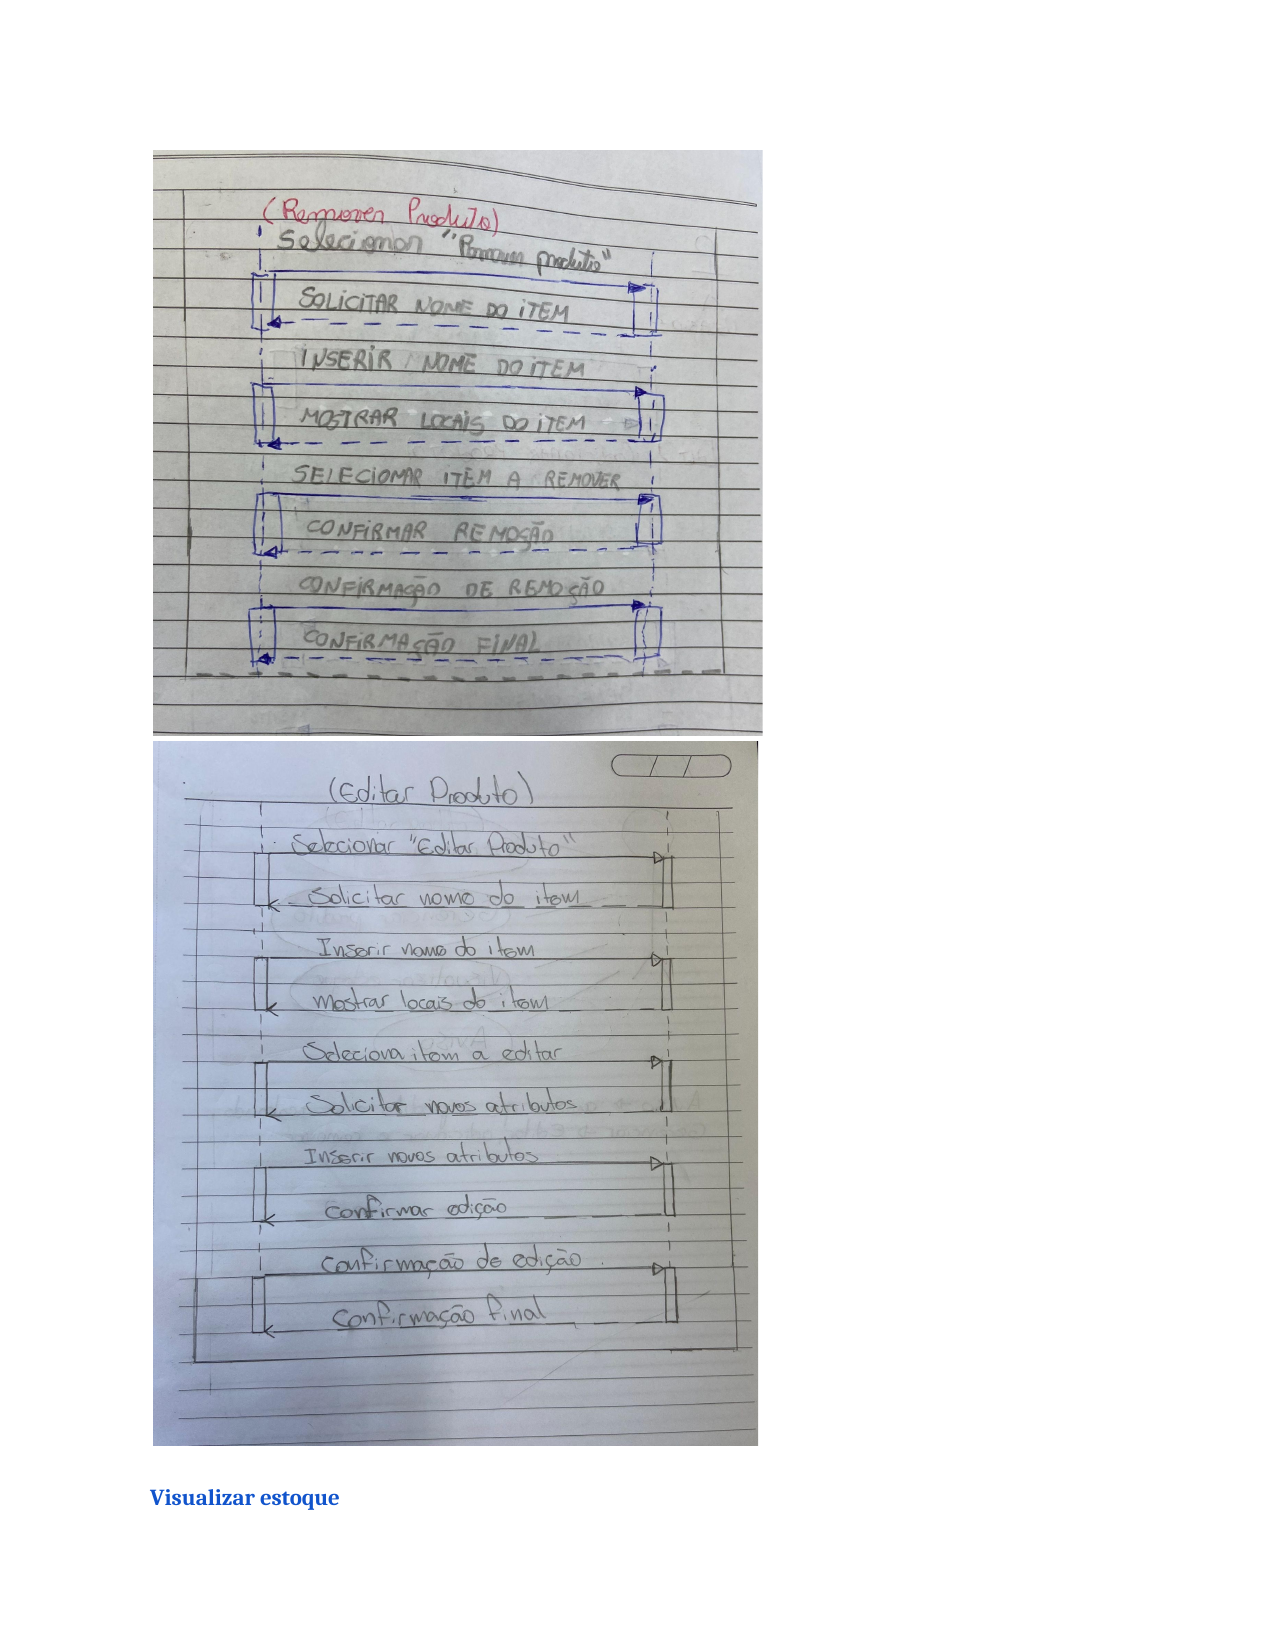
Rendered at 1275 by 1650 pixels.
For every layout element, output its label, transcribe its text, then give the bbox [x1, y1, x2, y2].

picture [153, 741, 759, 1446]
picture [153, 150, 763, 736]
text Visualizar estoque [150, 1484, 1125, 1511]
